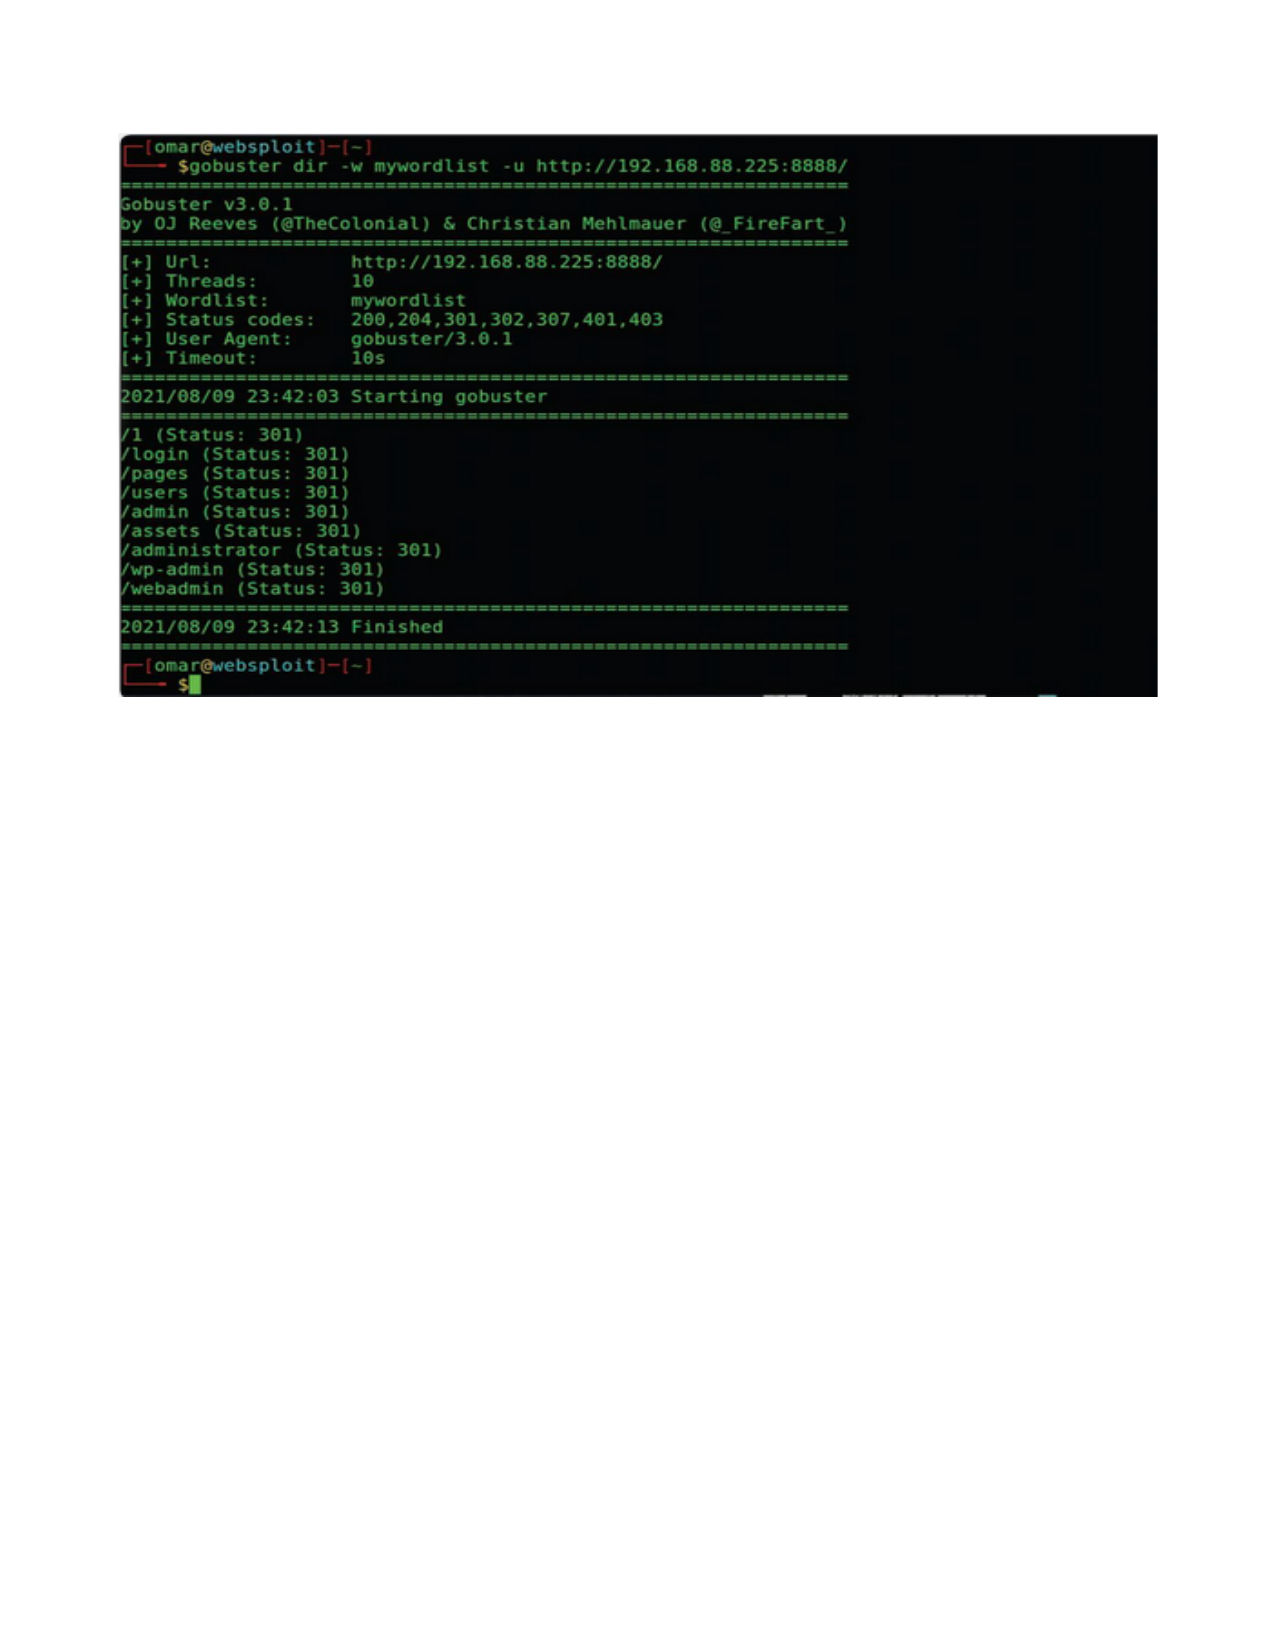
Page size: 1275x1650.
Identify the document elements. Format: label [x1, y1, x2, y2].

picture [118, 133, 1158, 697]
